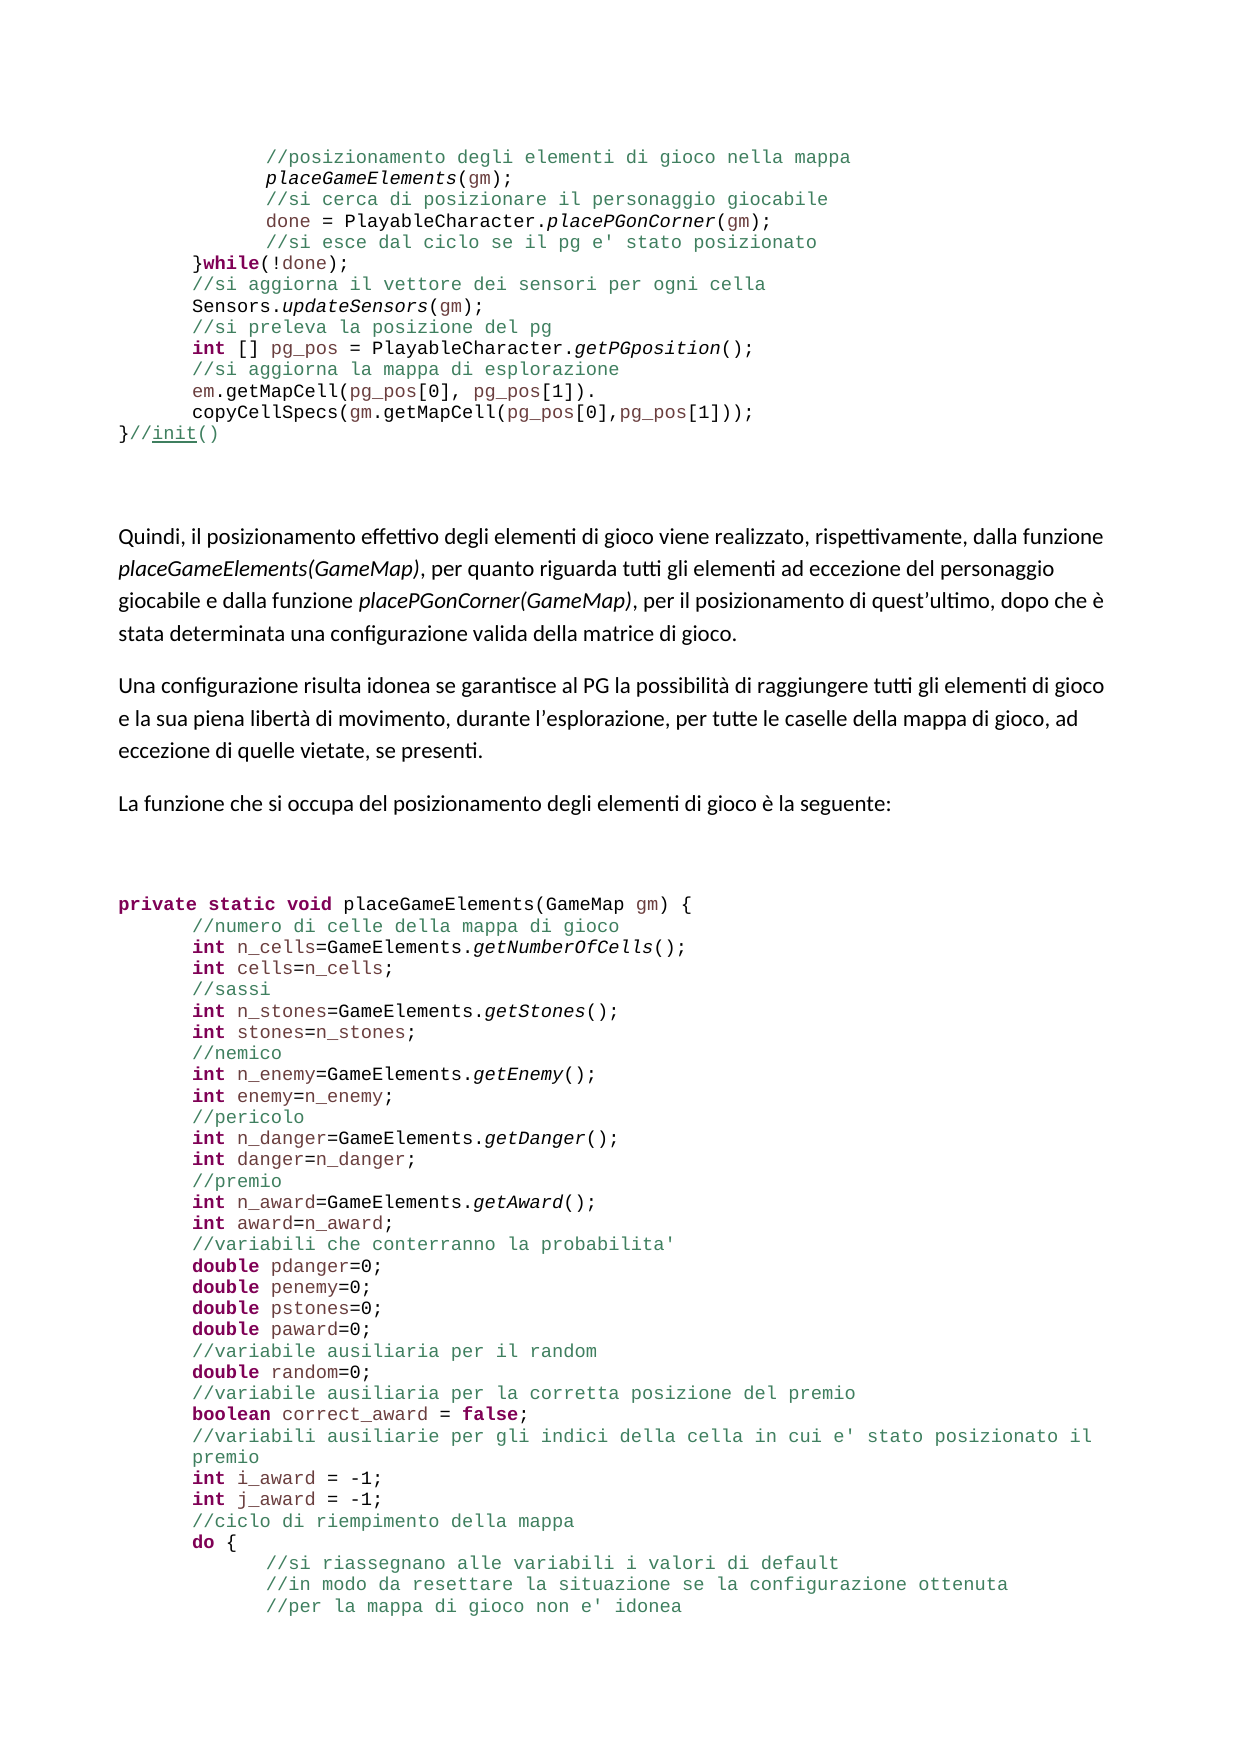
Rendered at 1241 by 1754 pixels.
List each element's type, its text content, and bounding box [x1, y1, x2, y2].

text //si cerca di posizionare il personaggio giocabile [118, 190, 1122, 211]
text int n_enemy=GameElements.getEnemy(); [118, 1065, 1122, 1086]
text double random=0; [118, 1363, 1122, 1384]
text private static void placeGameElements(GameMap gm) { [118, 895, 1122, 916]
text int enemy=n_enemy; [118, 1086, 1122, 1108]
text //ciclo di riempimento della mappa [118, 1511, 1122, 1533]
text int n_danger=GameElements.getDanger(); [118, 1129, 1122, 1150]
text //posizionamento degli elementi di gioco nella mappa [118, 148, 1122, 169]
text int cells=n_cells; [118, 959, 1122, 980]
text //si riassegnano alle variabili i valori di default [118, 1554, 1122, 1575]
text int award=n_award; [118, 1214, 1122, 1235]
text do { [118, 1533, 1122, 1554]
text }while(!done); [118, 254, 1122, 275]
text //variabili che conterranno la probabilita' [118, 1235, 1122, 1256]
text }//init() [118, 424, 1122, 445]
text //sassi [118, 980, 1122, 1001]
text Quindi, il posizionamento effettivo degli elementi di gioco viene realizzato, rispettivamente, dalla funzione placeGameElements(GameMap), per quanto riguarda tutti gli elementi ad eccezione del personaggio giocabile e dalla funzione placePGonCorner(GameMap), per il posizionamento di quest’ultimo, dopo che è stata determinata una configurazione valida della matrice di gioco. [118, 522, 1122, 647]
text //in modo da resettare la situazione se la configurazione ottenuta [118, 1575, 1122, 1596]
text //si preleva la posizione del pg [118, 318, 1122, 339]
text boolean correct_award = false; [118, 1405, 1122, 1426]
text //numero di celle della mappa di gioco [118, 916, 1122, 938]
text Sensors.updateSensors(gm); [118, 296, 1122, 318]
text done = PlayableCharacter.placePGonCorner(gm); [118, 211, 1122, 233]
text double paward=0; [118, 1320, 1122, 1341]
text //variabili ausiliarie per gli indici della cella in cui e' stato posizionato il premio [192, 1426, 1122, 1469]
text placeGameElements(gm); [118, 169, 1122, 190]
text double pdanger=0; [118, 1256, 1122, 1278]
text //pericolo [118, 1108, 1122, 1129]
text La funzione che si occupa del posizionamento degli elementi di gioco è la seguente: [118, 789, 1122, 817]
text double penemy=0; [118, 1278, 1122, 1299]
text //si aggiorna il vettore dei sensori per ogni cella [118, 275, 1122, 296]
text //nemico [118, 1044, 1122, 1065]
text int n_stones=GameElements.getStones(); [118, 1001, 1122, 1023]
text int n_cells=GameElements.getNumberOfCells(); [118, 938, 1122, 959]
text int i_award = -1; [118, 1469, 1122, 1490]
text //per la mappa di gioco non e' idonea [118, 1596, 1122, 1618]
text //si aggiorna la mappa di esplorazione [118, 360, 1122, 381]
text //variabile ausiliaria per il random [118, 1341, 1122, 1363]
text Una configurazione risulta idonea se garantisce al PG la possibilità di raggiungere tutti gli elementi di gioco e la sua piena libertà di movimento, durante l’esplorazione, per tutte le caselle della mappa di gioco, ad eccezione di quelle vietate, se presenti. [118, 672, 1122, 764]
text //premio [118, 1171, 1122, 1193]
text em.getMapCell(pg_pos[0], pg_pos[1]). [118, 381, 1122, 403]
text int j_award = -1; [118, 1490, 1122, 1511]
text //si esce dal ciclo se il pg e' stato posizionato [118, 233, 1122, 254]
text //variabile ausiliaria per la corretta posizione del premio [118, 1384, 1122, 1405]
text int n_award=GameElements.getAward(); [118, 1193, 1122, 1214]
text int stones=n_stones; [118, 1023, 1122, 1044]
text double pstones=0; [118, 1299, 1122, 1320]
text int [] pg_pos = PlayableCharacter.getPGposition(); [118, 339, 1122, 360]
text int danger=n_danger; [118, 1150, 1122, 1171]
text copyCellSpecs(gm.getMapCell(pg_pos[0],pg_pos[1])); [118, 403, 1122, 424]
